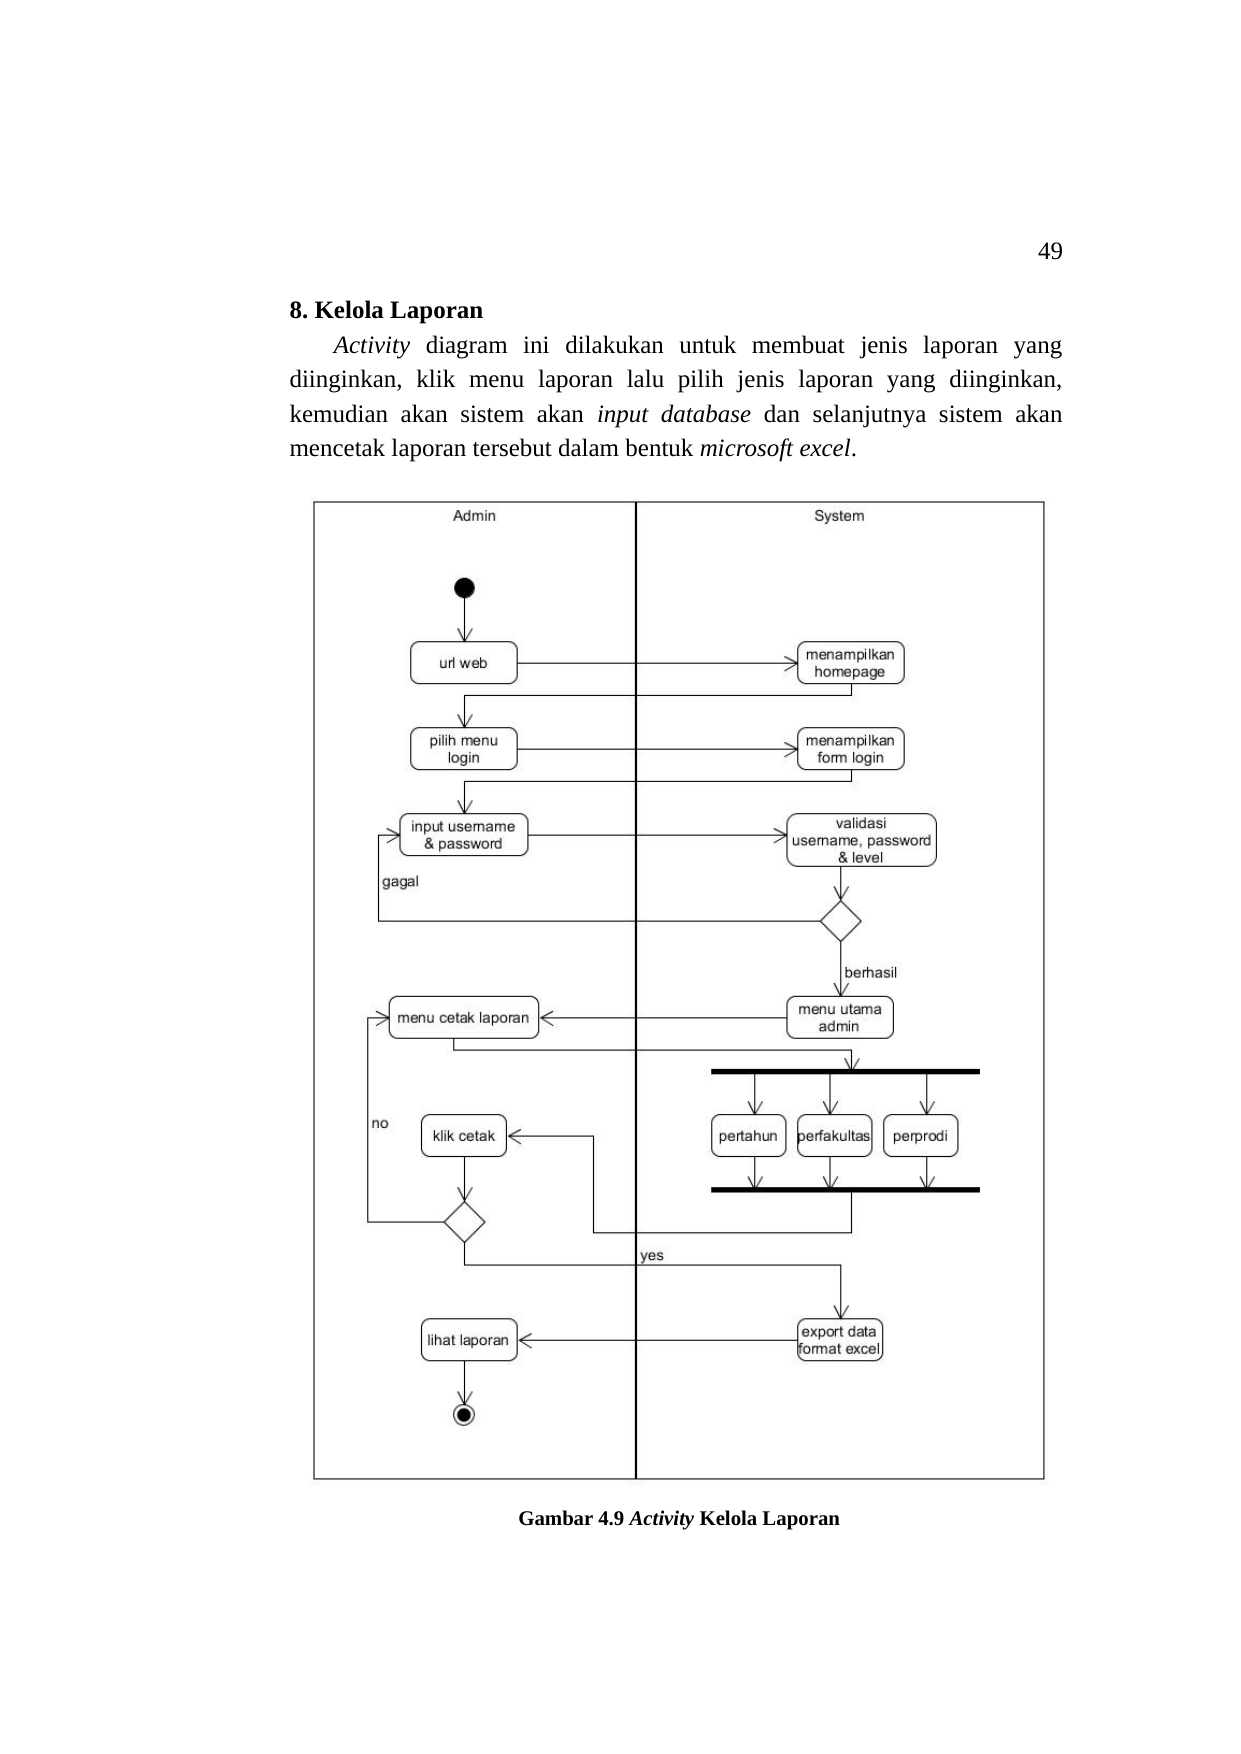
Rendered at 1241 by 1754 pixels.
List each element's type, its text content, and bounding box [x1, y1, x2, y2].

text Gambar 4.9 Activity Kelola Laporan [292, 1501, 1066, 1530]
text Activity diagram ini dilakukan untuk membuat jenis laporan yang diinginkan, klik menu laporan lalu pilih jenis laporan yang diinginkan, kemudian akan sistem akan input database dan selanjutnya sistem akan mencetak laporan tersebut dalam bentuk microsoft excel. [289, 330, 1063, 462]
text 8. Kelola Laporan [289, 295, 1063, 324]
picture [292, 480, 1066, 1501]
